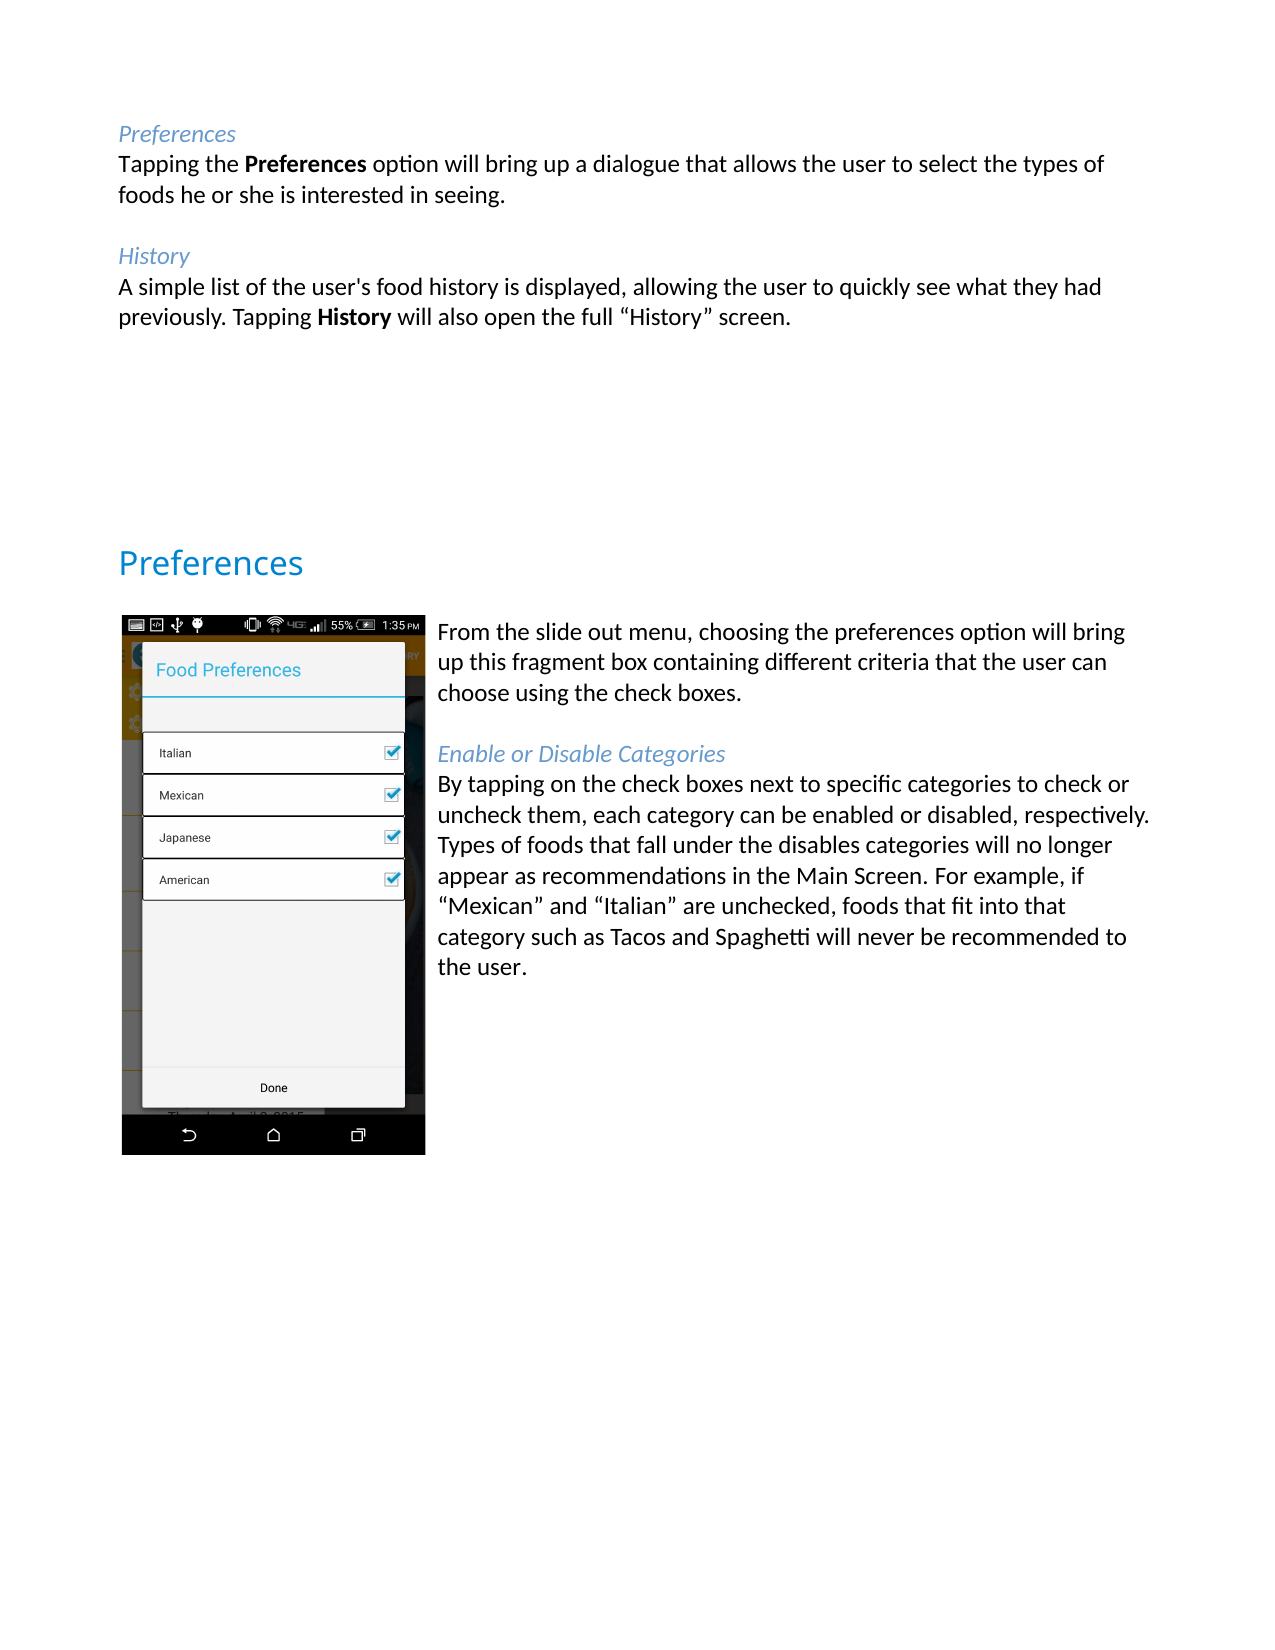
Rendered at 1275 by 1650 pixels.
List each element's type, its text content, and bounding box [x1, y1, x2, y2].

subtitle Preferences [118, 540, 1157, 585]
text Preferences [118, 118, 1157, 149]
text A simple list of the user's food history is displayed, allowing the user to quickly see what they had previously. Tapping History will also open the full “History” screen. [118, 271, 1157, 332]
picture [121, 615, 426, 1155]
text Enable or Disable Categories [426, 738, 1157, 768]
text Tapping the Preferences option will bring up a dialogue that allows the user to select the types of foods he or she is interested in seeing. [118, 149, 1157, 210]
text Types of foods that fall under the disables categories will no longer appear as recommendations in the Main Screen. For example, if “Mexican” and “Italian” are unchecked, foods that fit into that category such as Tacos and Spaghetti will never be recommended to the user. [426, 829, 1157, 982]
text By tapping on the check boxes next to specific categories to check or uncheck them, each category can be enabled or disabled, respectively. [426, 768, 1157, 829]
text History [118, 240, 1157, 271]
text From the slide out menu, choosing the preferences option will bring up this fragment box containing different criteria that the user can choose using the check boxes. [426, 616, 1157, 707]
